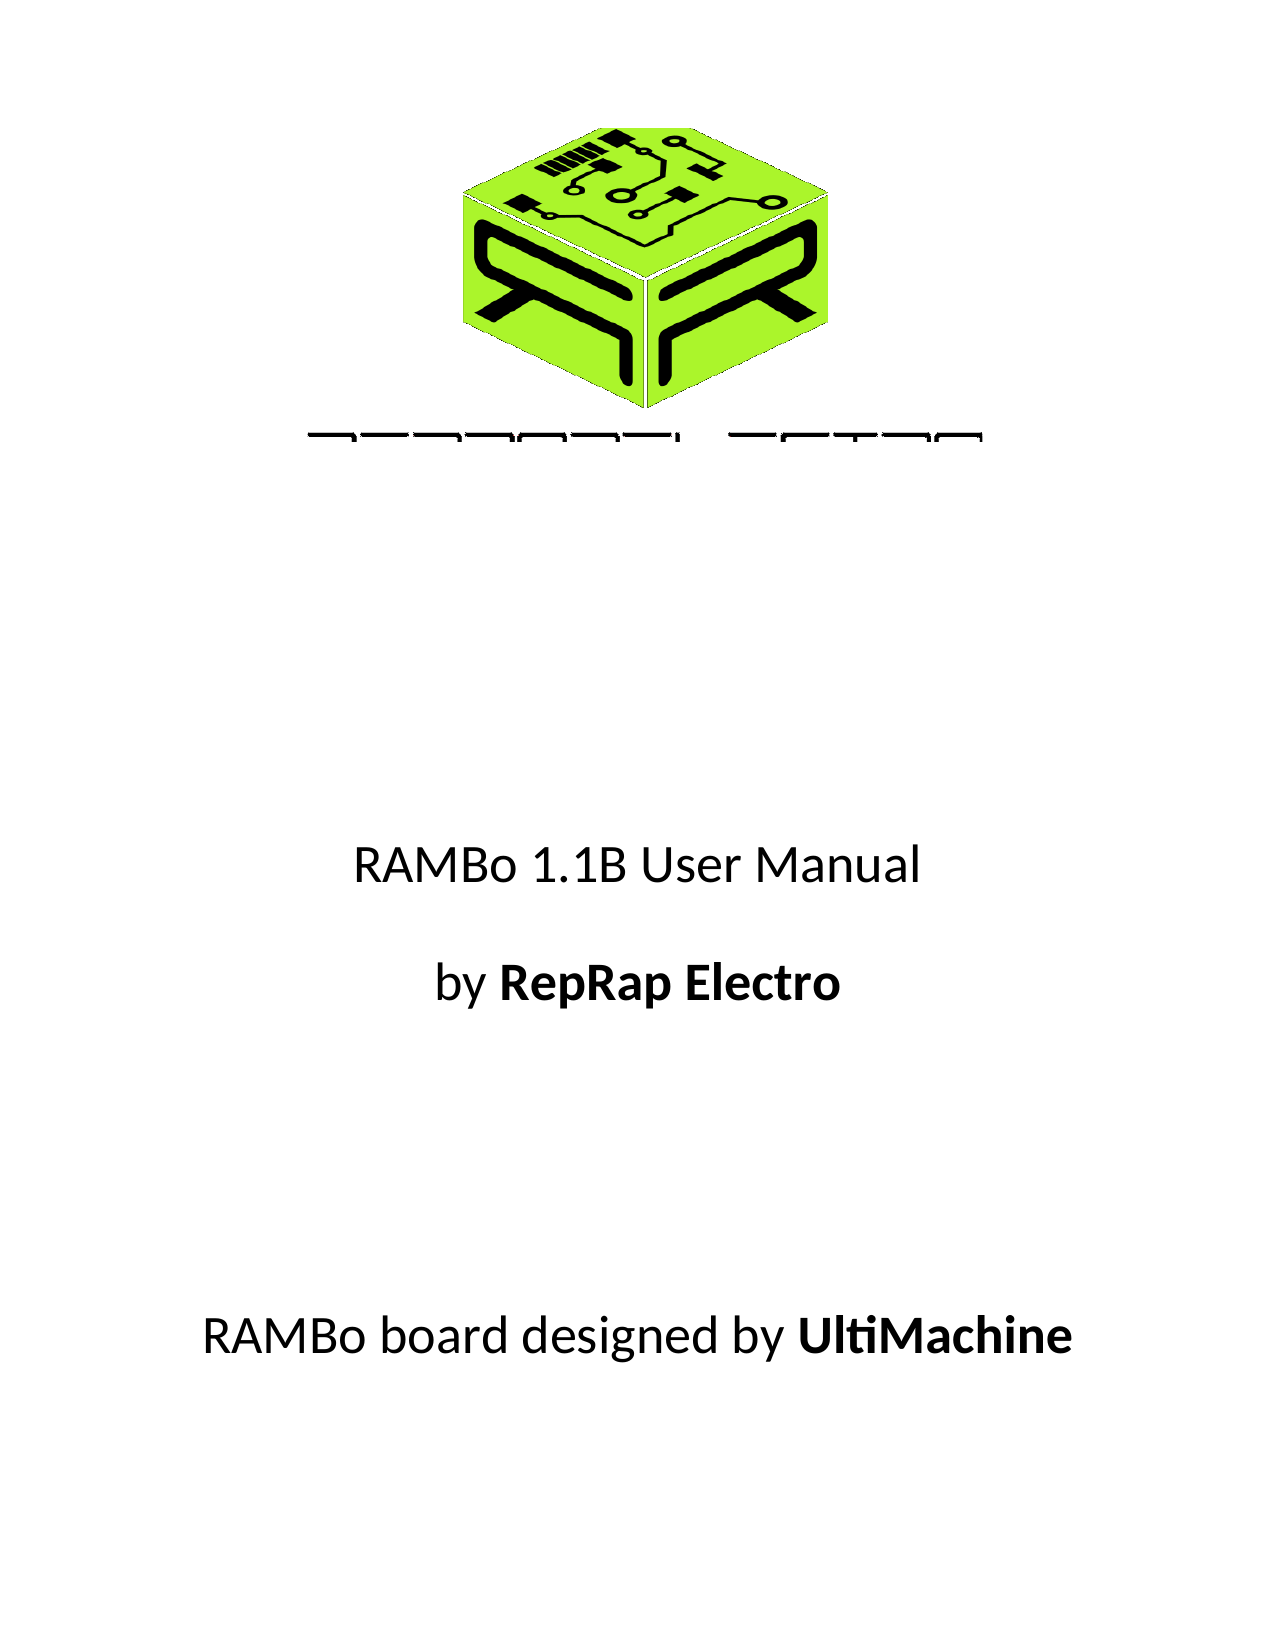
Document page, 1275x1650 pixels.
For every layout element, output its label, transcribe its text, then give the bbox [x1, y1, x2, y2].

text RAMBo board designed by UltiMachine [150, 1301, 1125, 1367]
text RAMBo 1.1B User Manual [150, 830, 1125, 896]
text by RepRap Electro [150, 948, 1125, 1014]
